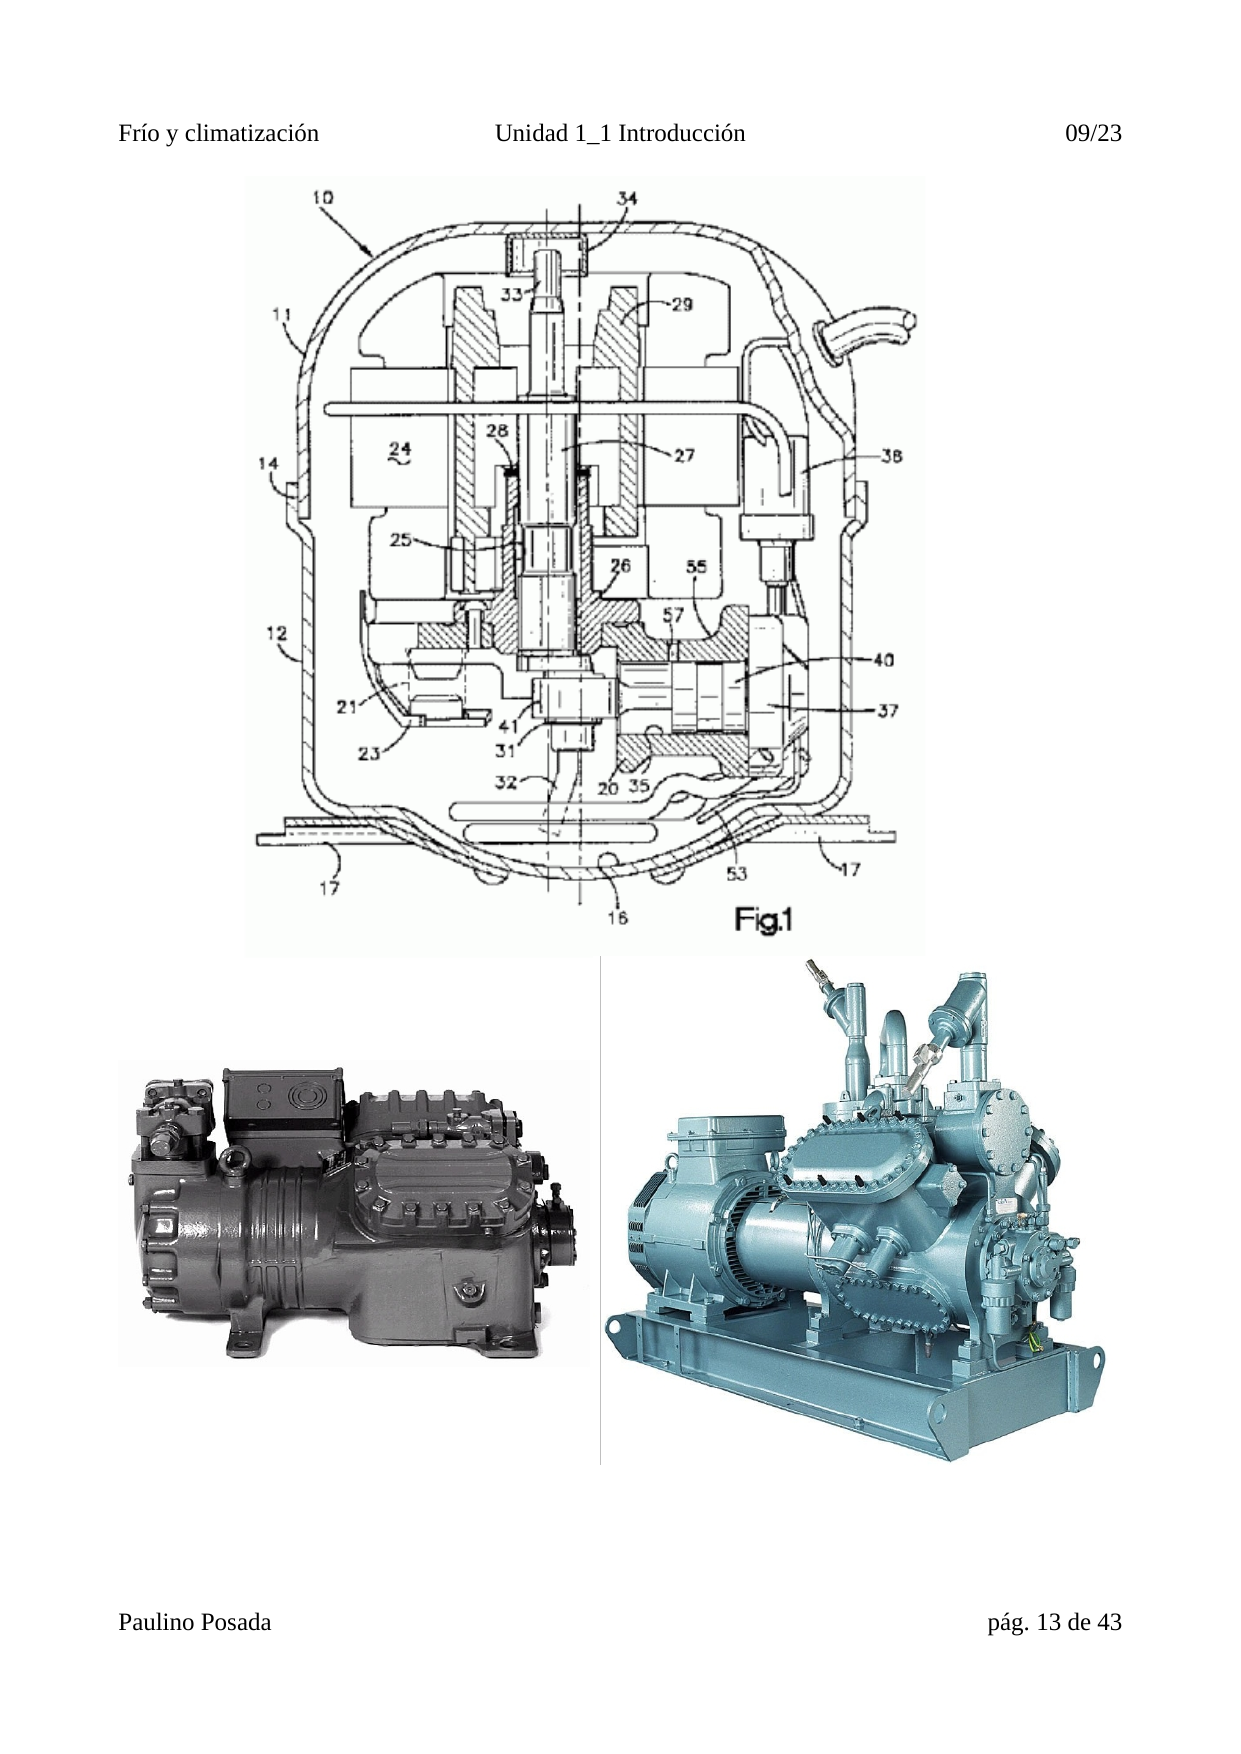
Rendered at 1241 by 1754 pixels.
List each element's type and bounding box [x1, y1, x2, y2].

picture [118, 1060, 592, 1373]
picture [233, 176, 1122, 1469]
